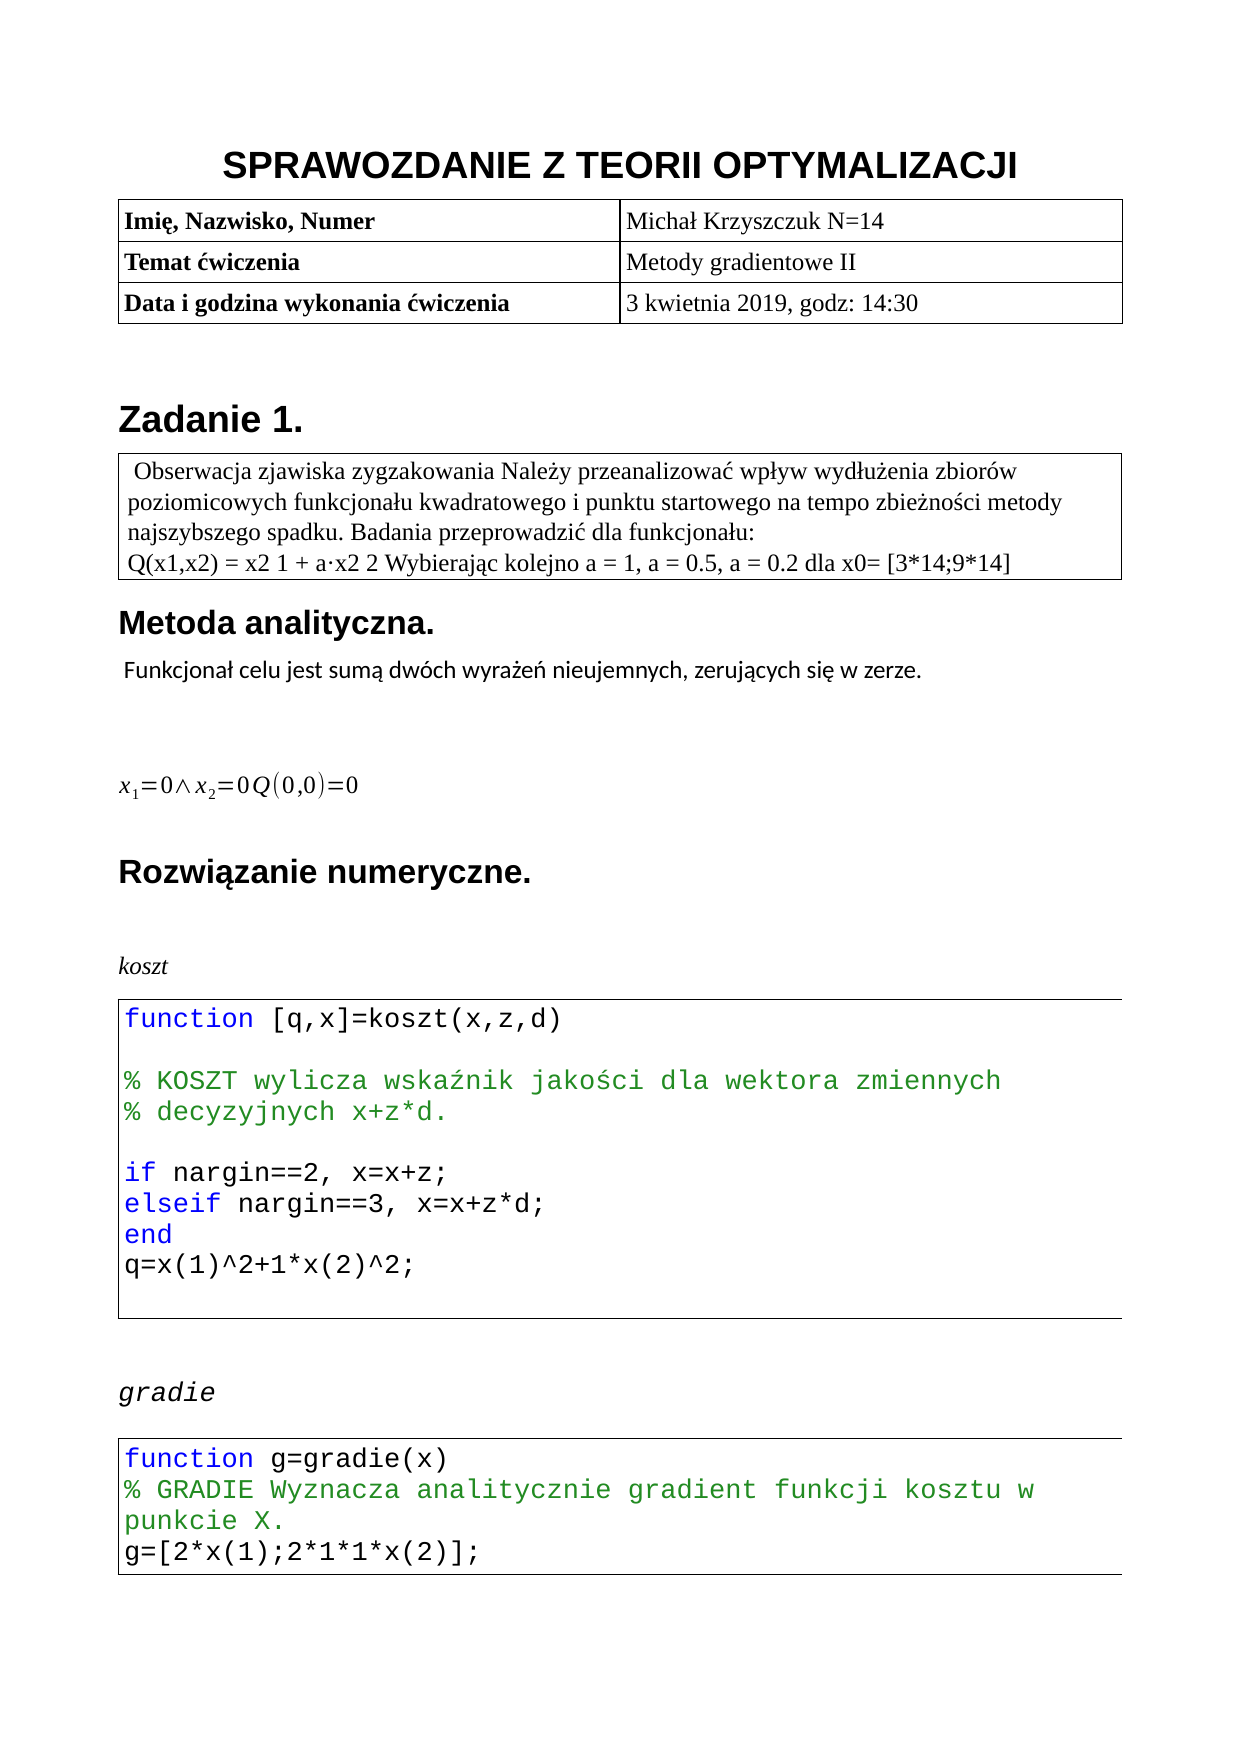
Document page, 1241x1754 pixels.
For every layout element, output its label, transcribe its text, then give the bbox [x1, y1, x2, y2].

table_cell 3 kwietnia 2019, godz: 14:30 [621, 283, 1122, 323]
subtitle SPRAWOZDANIE Z TEORII OPTYMALIZACJI [118, 143, 1122, 187]
subtitle Zadanie 1. [118, 397, 1122, 440]
text koszt [118, 951, 1122, 980]
text Q(x1,x2) = x2 1 + a·x2 2 Wybierając kolejno a = 1, a = 0.5, a = 0.2 dla x0= [3*14;9*14] [119, 545, 1121, 579]
table_header function [q,x]=koszt(x,z,d) % KOSZT wylicza wskaźnik jakości dla wektora zmiennych % decyzyjnych x+z*d. if nargin==2, x=x+z; elseif nargin==3, x=x+z*d; end q=x(1)^2+1*x(2)^2; [119, 1000, 1122, 1318]
table_header Imię, Nazwisko, Numer [119, 200, 619, 241]
text gradie [118, 1379, 1122, 1409]
subtitle Rozwiązanie numeryczne. [118, 852, 1122, 891]
table_cell Temat ćwiczenia [119, 242, 619, 282]
table_cell Data i godzina wykonania ćwiczenia [119, 283, 619, 323]
text Funkcjonał celu jest sumą dwóch wyrażeń nieujemnych, zerujących się w zerze. [118, 654, 1122, 684]
text Obserwacja zjawiska zygzakowania Należy przeanalizować wpływ wydłużenia zbiorów poziomicowych funkcjonału kwadratowego i punktu startowego na tempo zbieżności metody najszybszego spadku. Badania przeprowadzić dla funkcjonału: [119, 454, 1121, 545]
table_header Michał Krzyszczuk N=14 [621, 200, 1122, 241]
table_cell Metody gradientowe II [621, 242, 1122, 282]
subtitle Metoda analityczna. [118, 603, 1122, 641]
table_header function g=gradie(x) % GRADIE Wyznacza analitycznie gradient funkcji kosztu w punkcie X. g=[2*x(1);2*1*1*x(2)]; [119, 1439, 1122, 1574]
